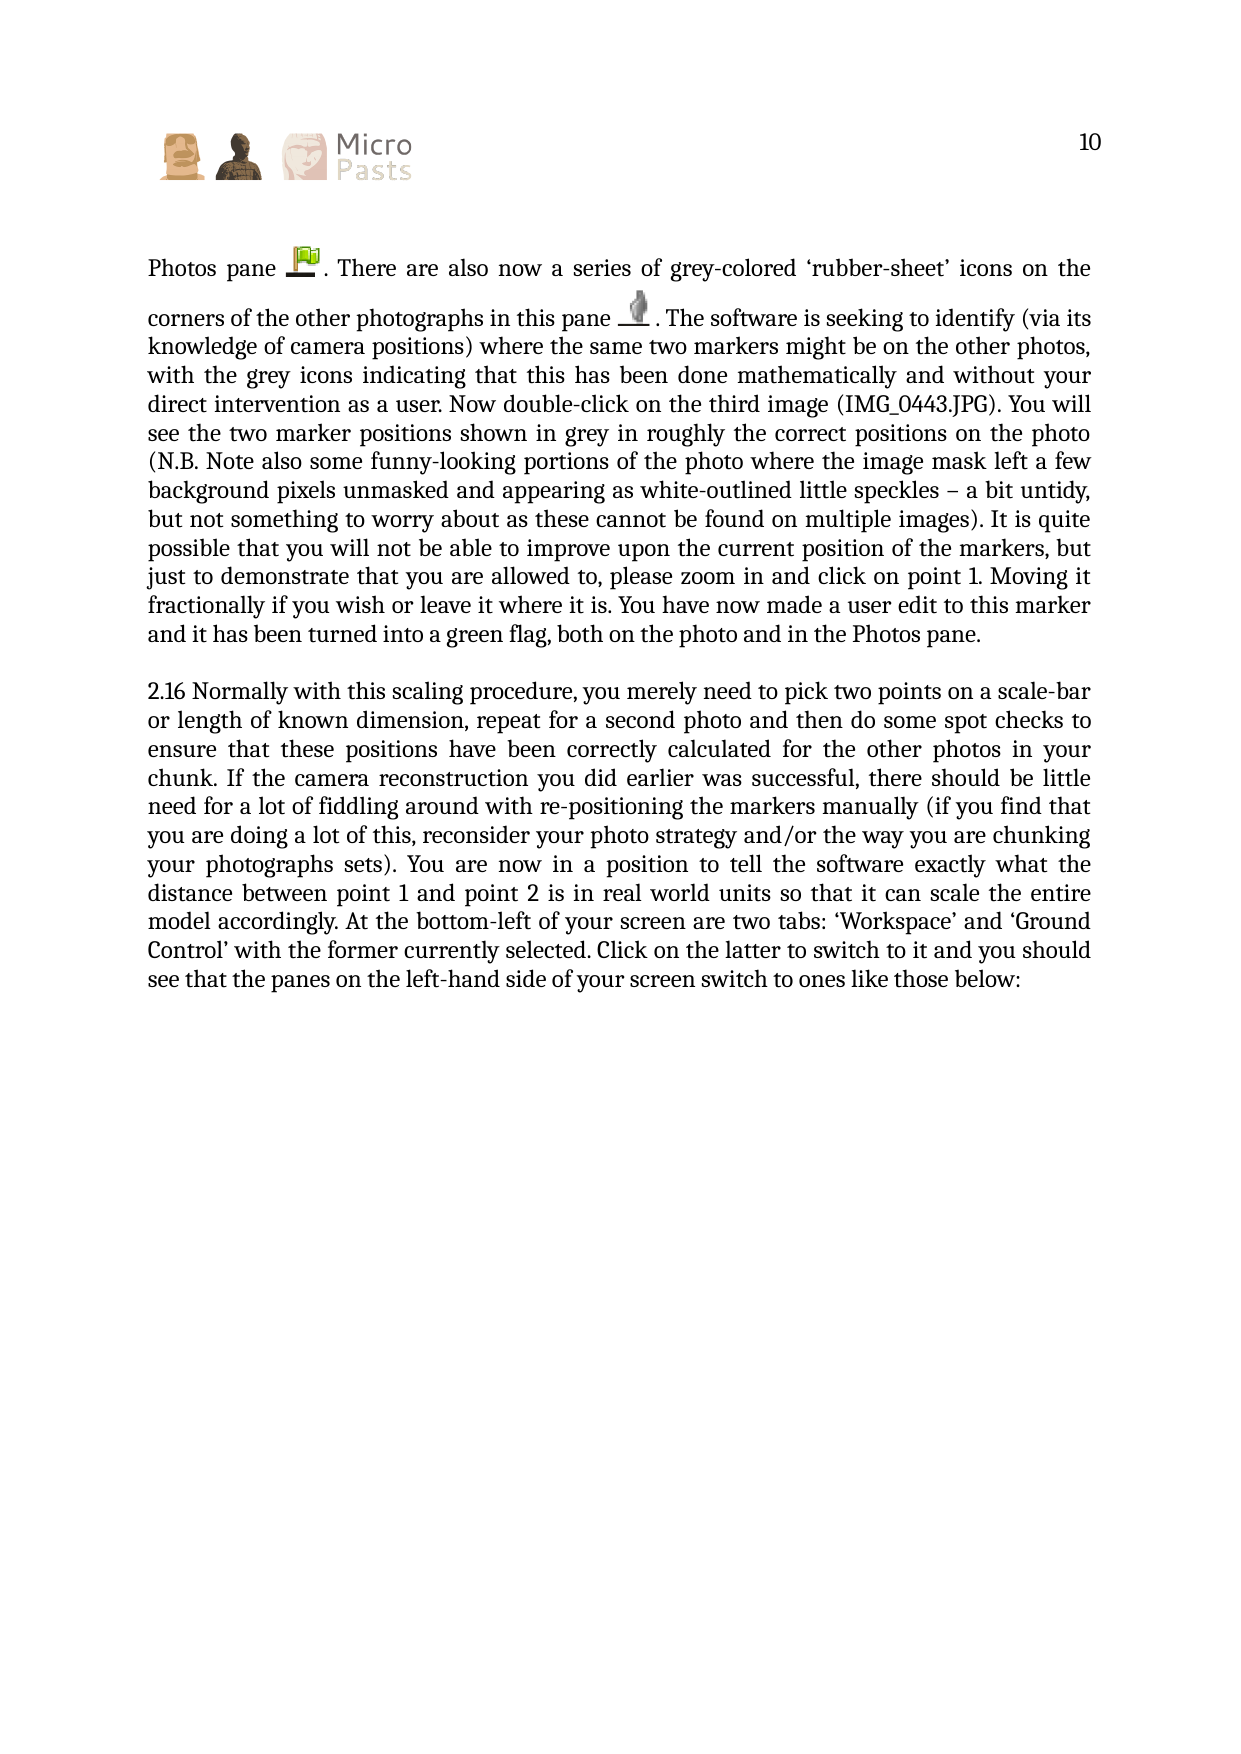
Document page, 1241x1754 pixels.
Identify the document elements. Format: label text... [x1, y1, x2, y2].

picture [285, 238, 324, 277]
text 2.16 Normally with this scaling procedure, you merely need to pick two points on a scale-bar or length of known dimension, repeat for a second photo and then do some spot checks to ensure that these positions have been correctly calculated for the other photos in your chunk. If the camera reconstruction you did earlier was successful, there should be little need for a lot of fiddling around with re-positioning the markers manually (if you find that you are doing a lot of this, reconsider your photo strategy and/or the way you are chunking your photographs sets). You are now in a position to tell the software exactly what the distance between point 1 and point 2 is in real world units so that it can scale the entire model accordingly. At the bottom-left of your screen are two tabs: ‘Workspace’ and ‘Ground Control’ with the former currently selected. Click on the latter to switch to it and you should see that the panes on the left-hand side of your screen switch to ones like those below: [148, 677, 1092, 993]
picture [147, 131, 423, 182]
picture [617, 282, 656, 326]
text Photos pane . There are also now a series of grey-colored ‘rubber-sheet’ icons on the corners of the other photographs in this pane . The software is seeking to identify (via its knowledge of camera positions) where the same two markers might be on the other photos, with the grey icons indicating that this has been done mathematically and without your direct intervention as a user. Now double-click on the third image (IMG_0443.JPG). You will see the two marker positions shown in grey in roughly the correct positions on the photo (N.B. Note also some funny-looking portions of the photo where the image mask left a few background pixels unmasked and appearing as white-outlined little speckles – a bit untidy, but not something to worry about as these cannot be found on multiple images). It is quite possible that you will not be able to improve upon the current position of the markers, but just to demonstrate that you are allowed to, please zoom in and click on point 1. Moving it fractionally if you wish or leave it where it is. You have now made a user edit to this marker and it has been turned into a green flag, both on the photo and in the Photos pane. [148, 239, 1092, 648]
